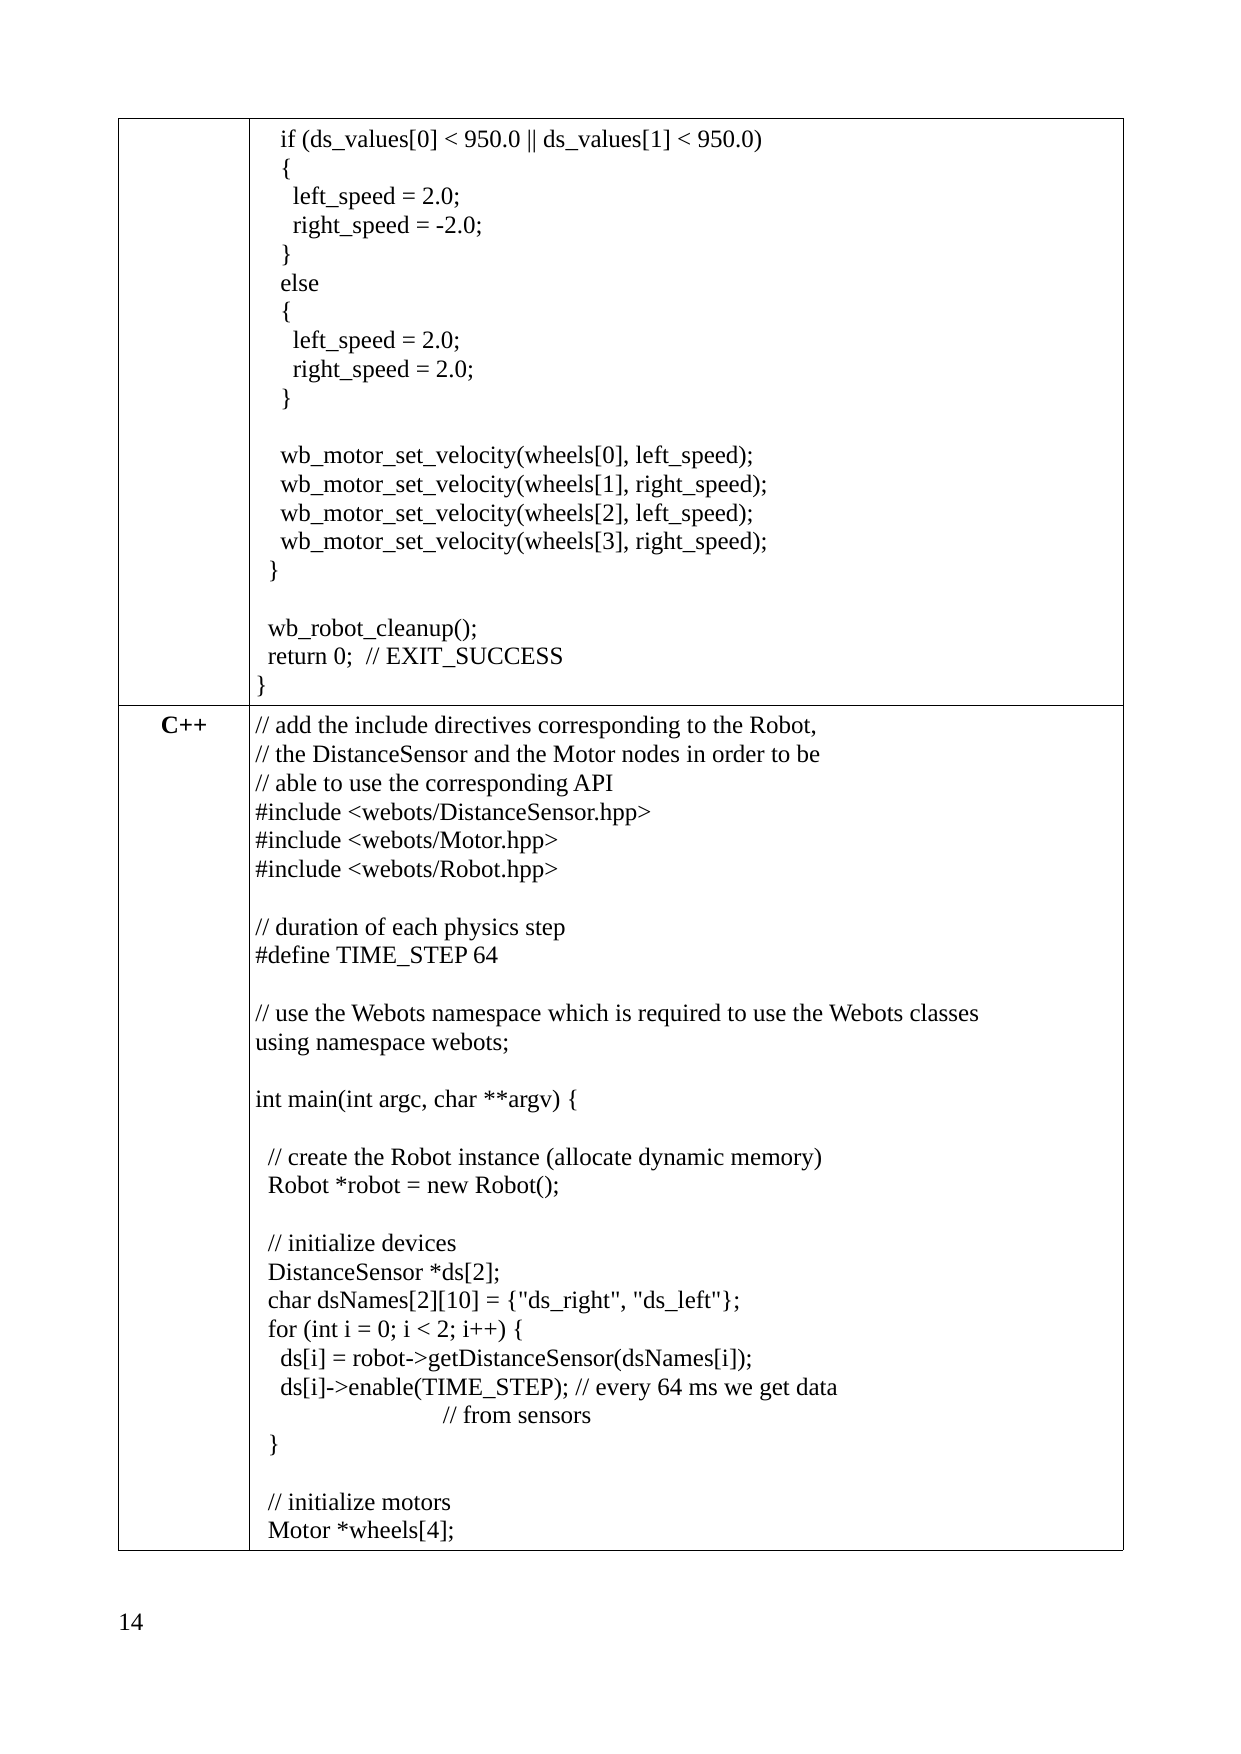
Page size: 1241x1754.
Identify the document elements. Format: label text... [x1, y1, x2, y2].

table_header if (ds_values[0] < 950.0 || ds_values[1] < 950.0) { left_speed = 2.0; right_speed = -2.0; } else { left_speed = 2.0; right_speed = 2.0; } wb_motor_set_velocity(wheels[0], left_speed); wb_motor_set_velocity(wheels[1], right_speed); wb_motor_set_velocity(wheels[2], left_speed); wb_motor_set_velocity(wheels[3], right_speed); } wb_robot_cleanup(); return 0; // EXIT_SUCCESS } [250, 119, 1123, 705]
table_header [119, 119, 249, 705]
table_cell C++ [119, 706, 249, 1550]
table_cell // add the include directives corresponding to the Robot, // the DistanceSensor and the Motor nodes in order to be // able to use the corresponding API #include <webots/DistanceSensor.hpp> #include <webots/Motor.hpp> #include <webots/Robot.hpp> // duration of each physics step #define TIME_STEP 64 // use the Webots namespace which is required to use the Webots classes using namespace webots; int main(int argc, char **argv) { // create the Robot instance (allocate dynamic memory) Robot *robot = new Robot(); // initialize devices DistanceSensor *ds[2]; char dsNames[2][10] = {"ds_right", "ds_left"}; for (int i = 0; i < 2; i++) { ds[i] = robot->getDistanceSensor(dsNames[i]); ds[i]->enable(TIME_STEP); // every 64 ms we get data // from sensors } // initialize motors Motor *wheels[4]; [250, 706, 1123, 1550]
